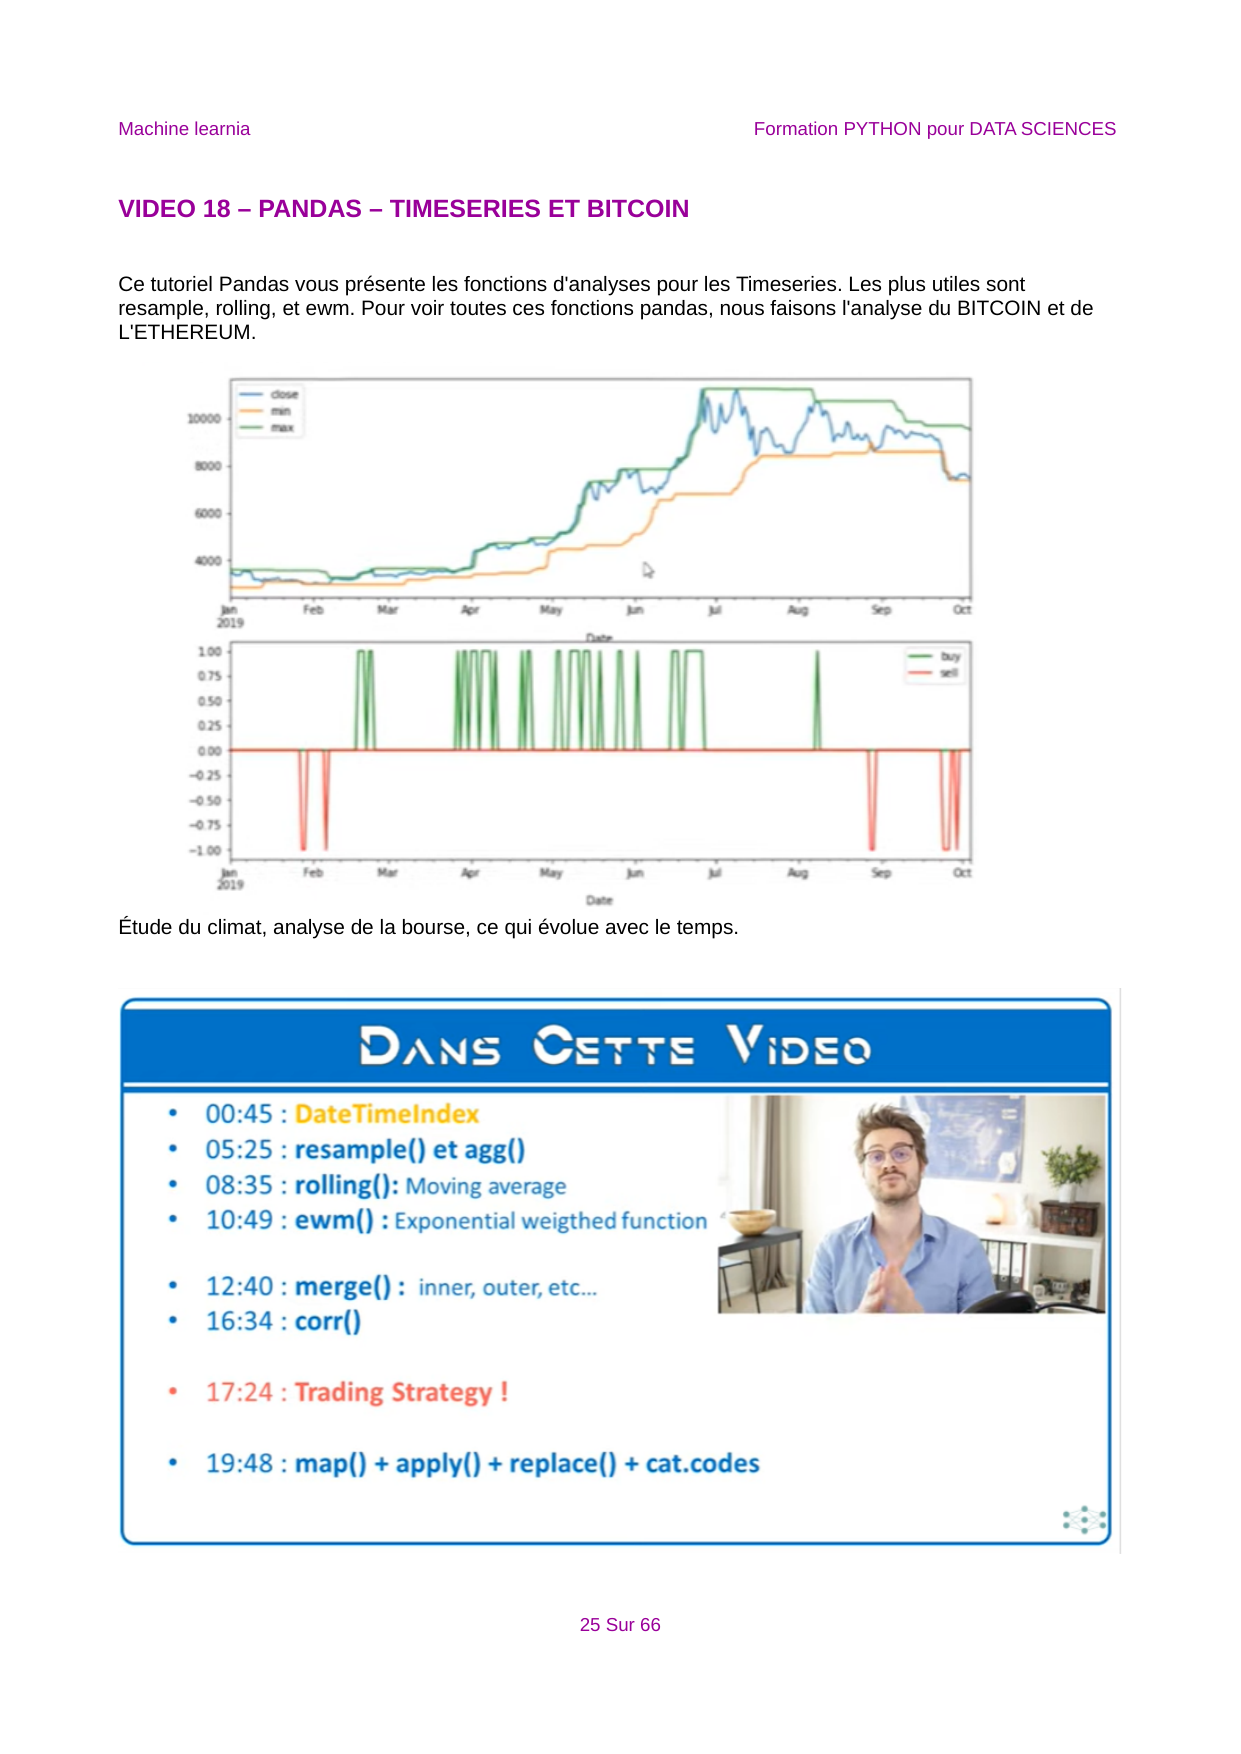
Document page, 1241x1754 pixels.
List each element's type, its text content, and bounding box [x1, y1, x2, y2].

subtitle VIDEO 18 – PANDAS – TIMESERIES ET BITCOIN [118, 194, 1122, 223]
picture [141, 362, 1099, 916]
text Ce tutoriel Pandas vous présente les fonctions d'analyses pour les Timeseries. Les plus utiles sont resample, rolling, et ewm. Pour voir toutes ces fonctions pandas, nous faisons l'analyse du BITCOIN et de L'ETHEREUM. [118, 272, 1122, 344]
text Étude du climat, analyse de la bourse, ce qui évolue avec le temps. [118, 356, 1122, 939]
picture [118, 988, 1122, 1554]
